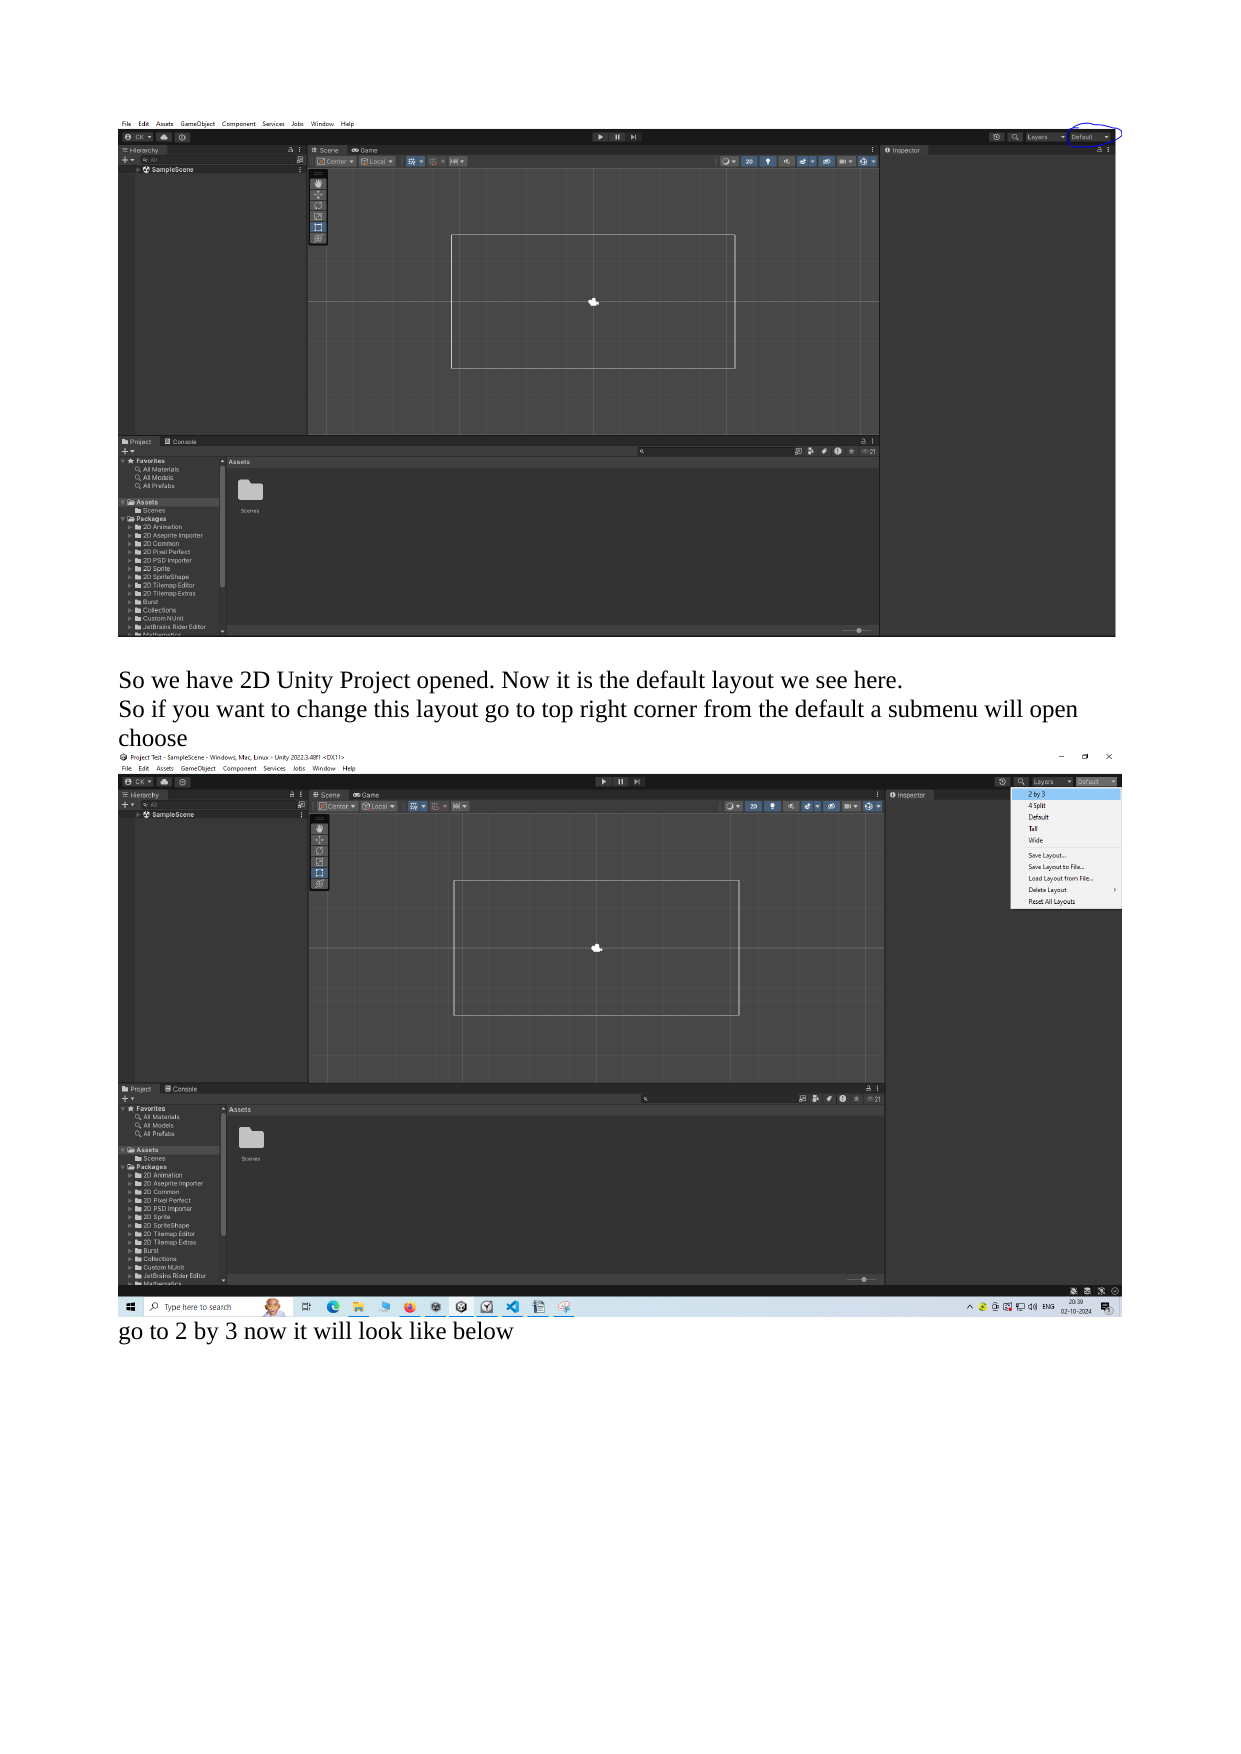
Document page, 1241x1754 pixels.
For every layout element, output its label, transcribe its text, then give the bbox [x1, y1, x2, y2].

text So we have 2D Unity Project opened. Now it is the default layout we see here. [118, 666, 1122, 694]
picture [118, 118, 1122, 637]
text choose [118, 723, 1122, 751]
text So if you want to change this layout go to top right corner from the default a submenu will open [118, 694, 1122, 723]
picture [118, 751, 1122, 1317]
text go to 2 by 3 now it will look like below [118, 1317, 1122, 1345]
